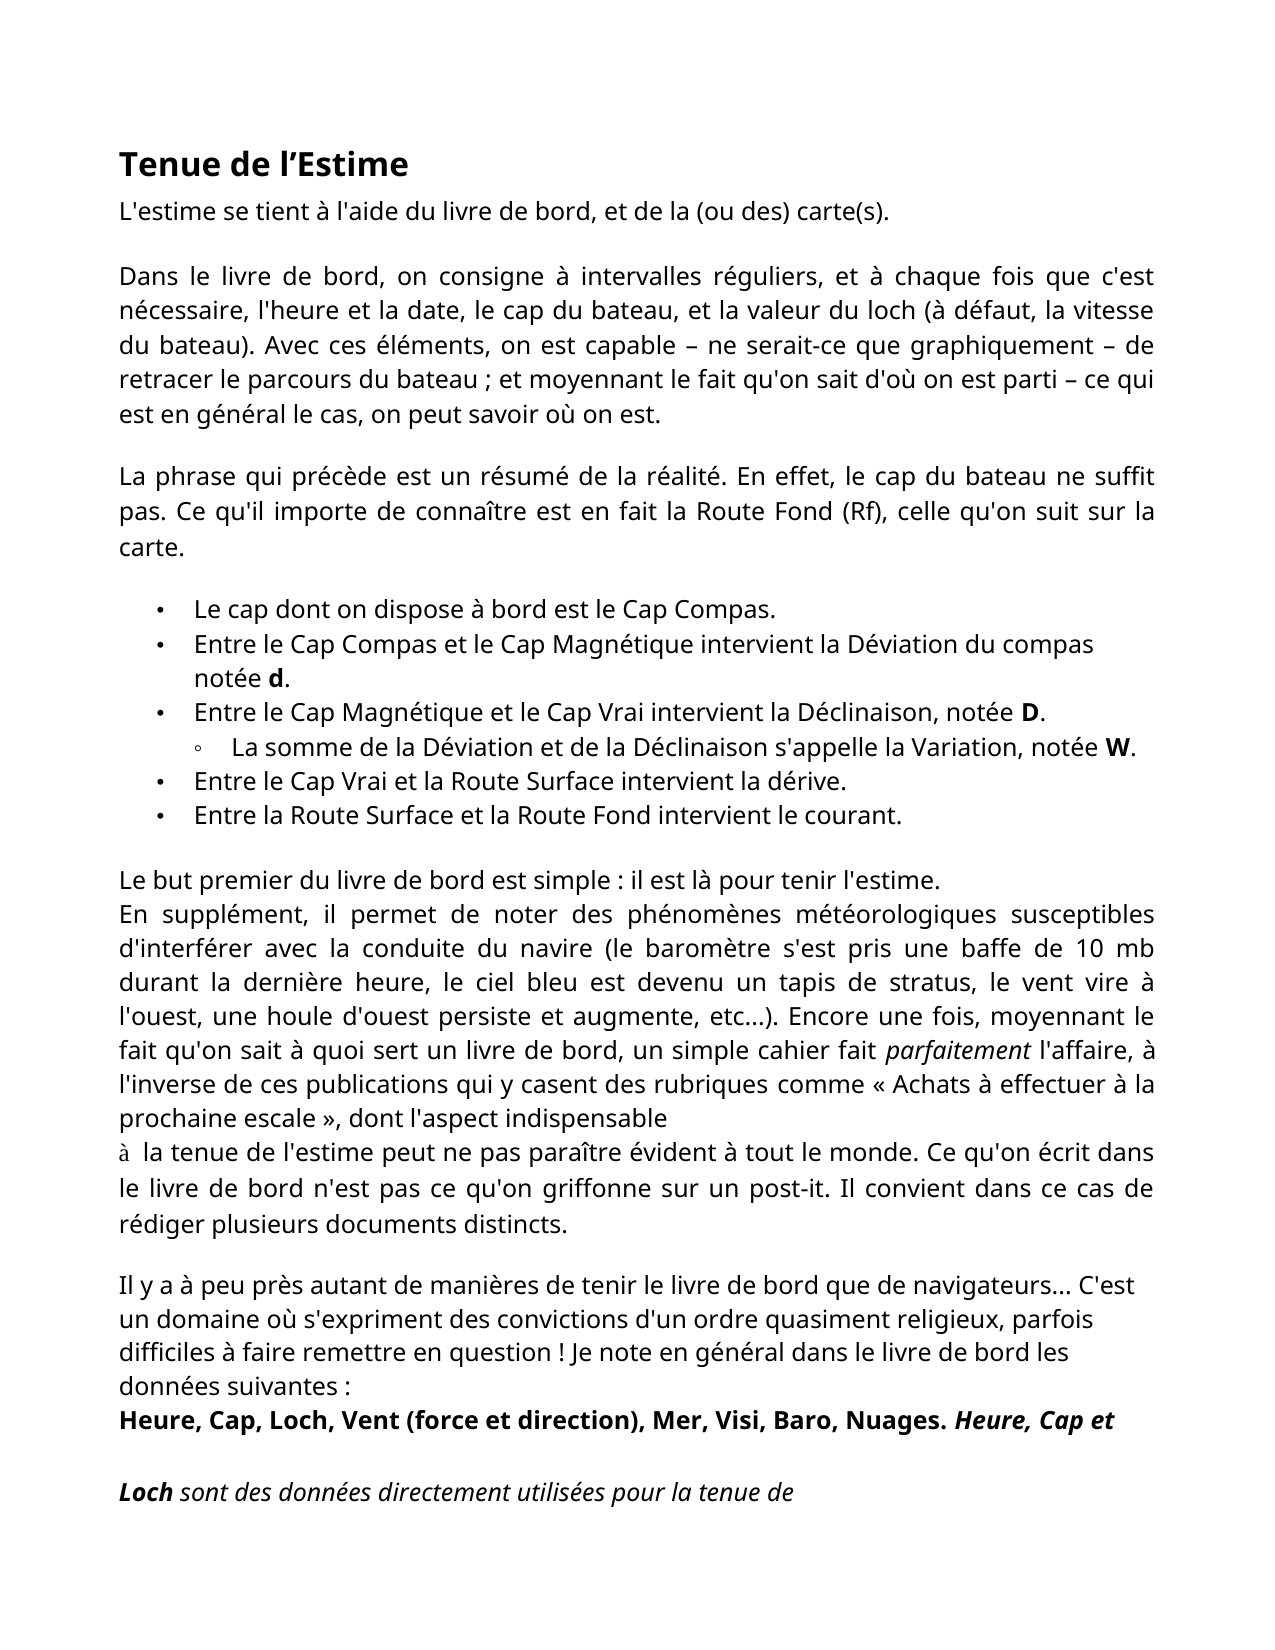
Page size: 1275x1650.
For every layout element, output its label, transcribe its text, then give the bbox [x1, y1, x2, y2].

text L'estime se tient à l'aide du livre de bord, et de la (ou des) carte(s). [119, 194, 1156, 228]
list la tenue de l'estime peut ne pas paraître évident à tout le monde. Ce qu'on écrit dans le livre de bord n'est pas ce qu'on griffonne sur un post-it. Il convient dans ce cas de rédiger plusieurs documents distincts. [118, 1135, 1156, 1241]
list La somme de la Déviation et de la Déclinaison s'appelle la Variation, notée W. [193, 729, 1156, 763]
text Heure, Cap, Loch, Vent (force et direction), Mer, Visi, Baro, Nuages. Heure, Cap et Loch sont des données directement utilisées pour la tenue de [119, 1403, 1154, 1509]
text Le but premier du livre de bord est simple : il est là pour tenir l'estime. [119, 862, 1156, 896]
list Entre la Route Surface et la Route Fond intervient le courant. [156, 798, 1156, 832]
text Tenue de l’Estime [119, 141, 1156, 186]
list Entre le Cap Vrai et la Route Surface intervient la dérive. [156, 763, 1156, 797]
text Dans le livre de bord, on consigne à intervalles réguliers, et à chaque fois que c'est nécessaire, l'heure et la date, le cap du bateau, et la valeur du loch (à défaut, la vitesse du bateau). Avec ces éléments, on est capable – ne serait-ce que graphiquement – de retracer le parcours du bateau ; et moyennant le fait qu'on sait d'où on est parti – ce qui est en général le cas, on peut savoir où on est. [119, 258, 1156, 431]
list Le cap dont on dispose à bord est le Cap Compas. [156, 592, 1156, 626]
text En supplément, il permet de noter des phénomènes météorologiques susceptibles d'interférer avec la conduite du navire (le baromètre s'est pris une baffe de 10 mb durant la dernière heure, le ciel bleu est devenu un tapis de stratus, le vent vire à l'ouest, une houle d'ouest persiste et augmente, etc...). Encore une fois, moyennant le fait qu'on sait à quoi sert un livre de bord, un simple cahier fait parfaitement l'affaire, à l'inverse de ces publications qui y casent des rubriques comme « Achats à effectuer à la prochaine escale », dont l'aspect indispensable [119, 896, 1156, 1135]
text Il y a à peu près autant de manières de tenir le livre de bord que de navigateurs... C'est un domaine où s'expriment des convictions d'un ordre quasiment religieux, parfois difficiles à faire remettre en question ! Je note en général dans le livre de bord les données suivantes : [119, 1268, 1156, 1403]
list Entre le Cap Magnétique et le Cap Vrai intervient la Déclinaison, notée D. [156, 694, 1156, 729]
list Entre le Cap Compas et le Cap Magnétique intervient la Déviation du compas notée d. [156, 626, 1156, 694]
text La phrase qui précède est un résumé de la réalité. En effet, le cap du bateau ne suffit pas. Ce qu'il importe de connaître est en fait la Route Fond (Rf), celle qu'on suit sur la carte. [119, 458, 1156, 564]
